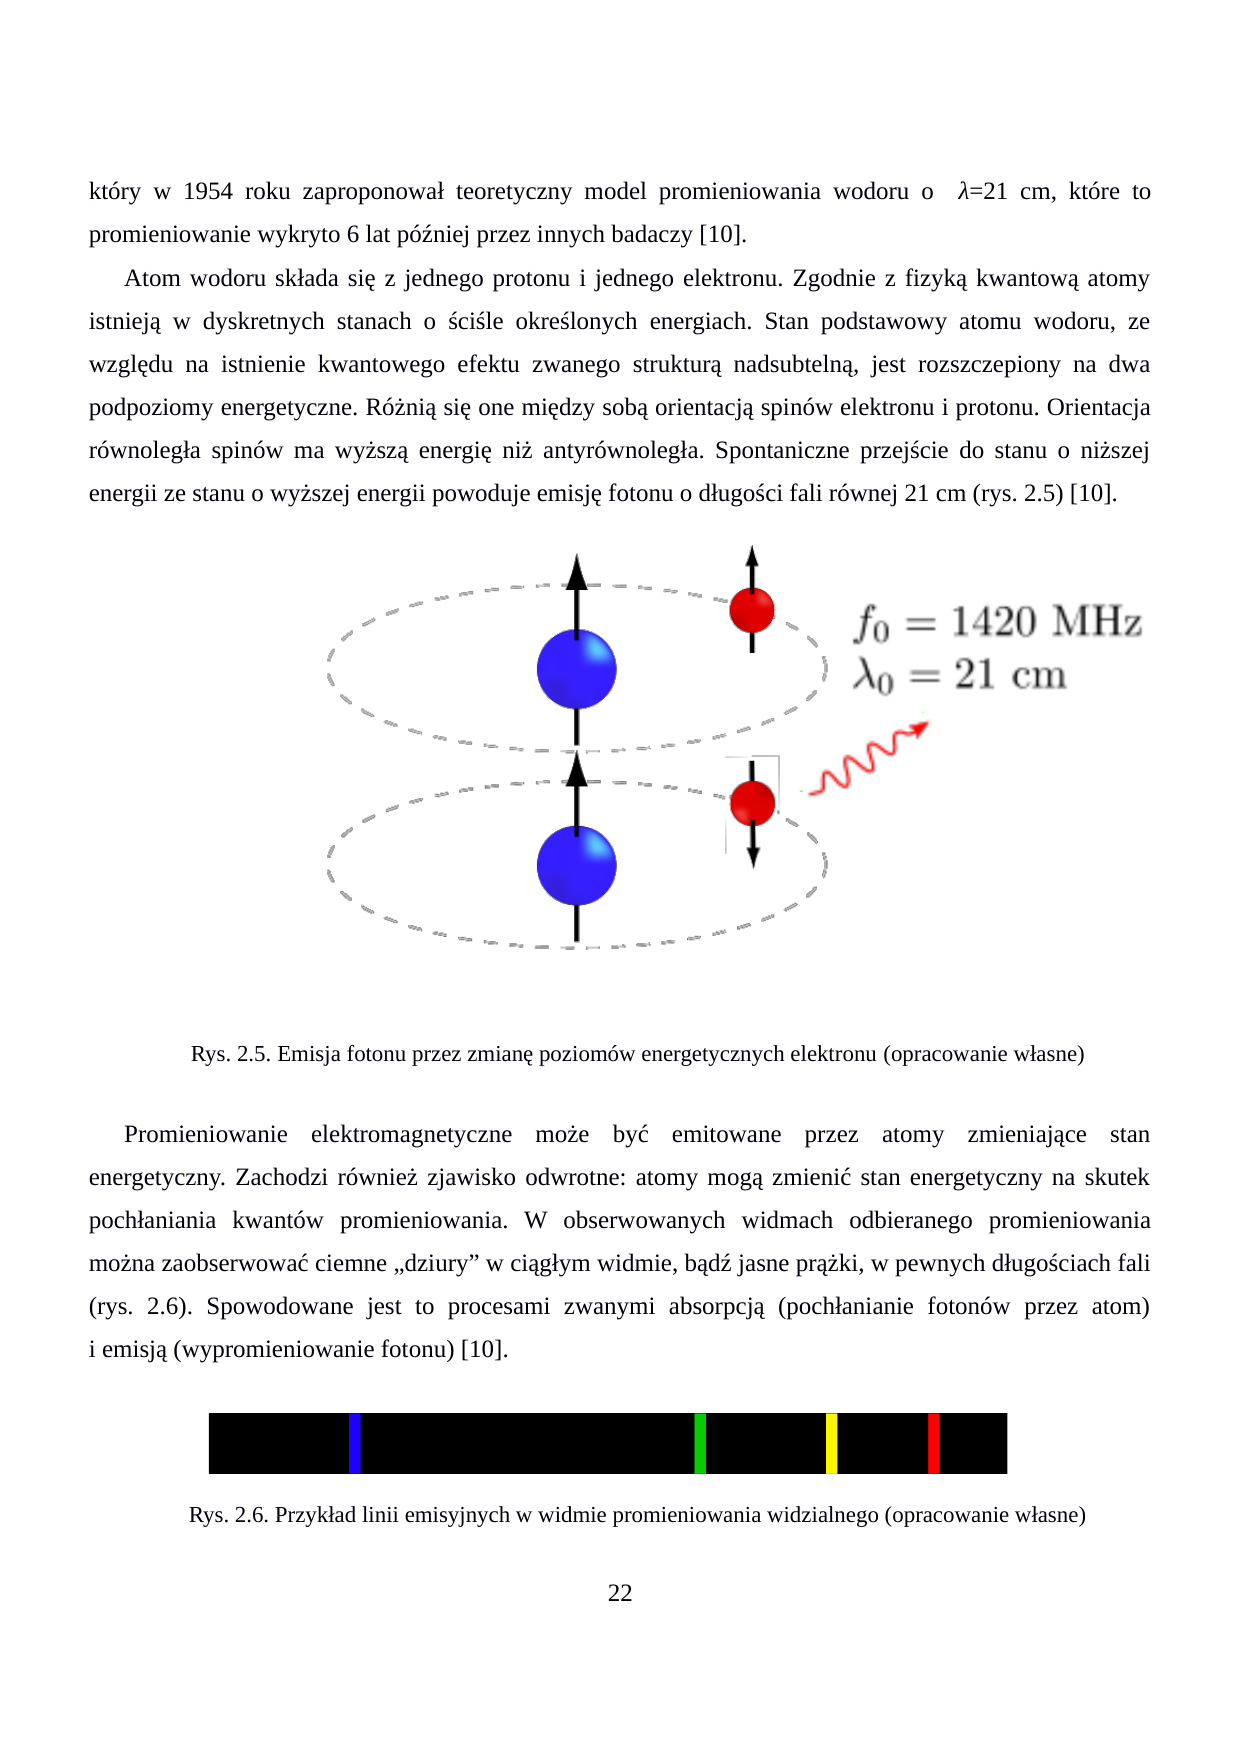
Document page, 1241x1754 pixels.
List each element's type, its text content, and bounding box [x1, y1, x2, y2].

text który w 1954 roku zaproponował teoretyczny model promieniowania wodoru o λ=21 cm, które to promieniowanie wykryto 6 lat później przez innych badaczy [10]. [88, 176, 1152, 248]
text Rys. 2.5. Emisja fotonu przez zmianę poziomów energetycznych elektronu (opracowanie własne) [88, 1040, 1152, 1066]
text Promieniowanie elektromagnetyczne może być emitowane przez atomy zmieniające stan energetyczny. Zachodzi również zjawisko odwrotne: atomy mogą zmienić stan energetyczny na skutek pochłaniania kwantów promieniowania. W obserwowanych widmach odbieranego promieniowania można zaobserwować ciemne „dziury” w ciągłym widmie, bądź jasne prążki, w pewnych długościach fali (rys. 2.6). Spowodowane jest to procesami zwanymi absorpcją (pochłanianie fotonów przez atom) i emisją (wypromieniowanie fotonu) [10]. [88, 1119, 1152, 1363]
picture [88, 542, 1152, 969]
picture [208, 1413, 1008, 1474]
text Rys. 2.6. Przykład linii emisyjnych w widmie promieniowania widzialnego (opracowanie własne) [88, 1421, 1152, 1528]
text Atom wodoru składa się z jednego protonu i jednego elektronu. Zgodnie z fizyką kwantową atomy istnieją w dyskretnych stanach o ściśle określonych energiach. Stan podstawowy atomu wodoru, ze względu na istnienie kwantowego efektu zwanego strukturą nadsubtelną, jest rozszczepiony na dwa podpoziomy energetyczne. Różnią się one między sobą orientacją spinów elektronu i protonu. Orientacja równoległa spinów ma wyższą energię niż antyrównoległa. Spontaniczne przejście do stanu o niższej energii ze stanu o wyższej energii powoduje emisję fotonu o długości fali równej 21 cm (rys. 2.5) [10]. [88, 263, 1152, 507]
